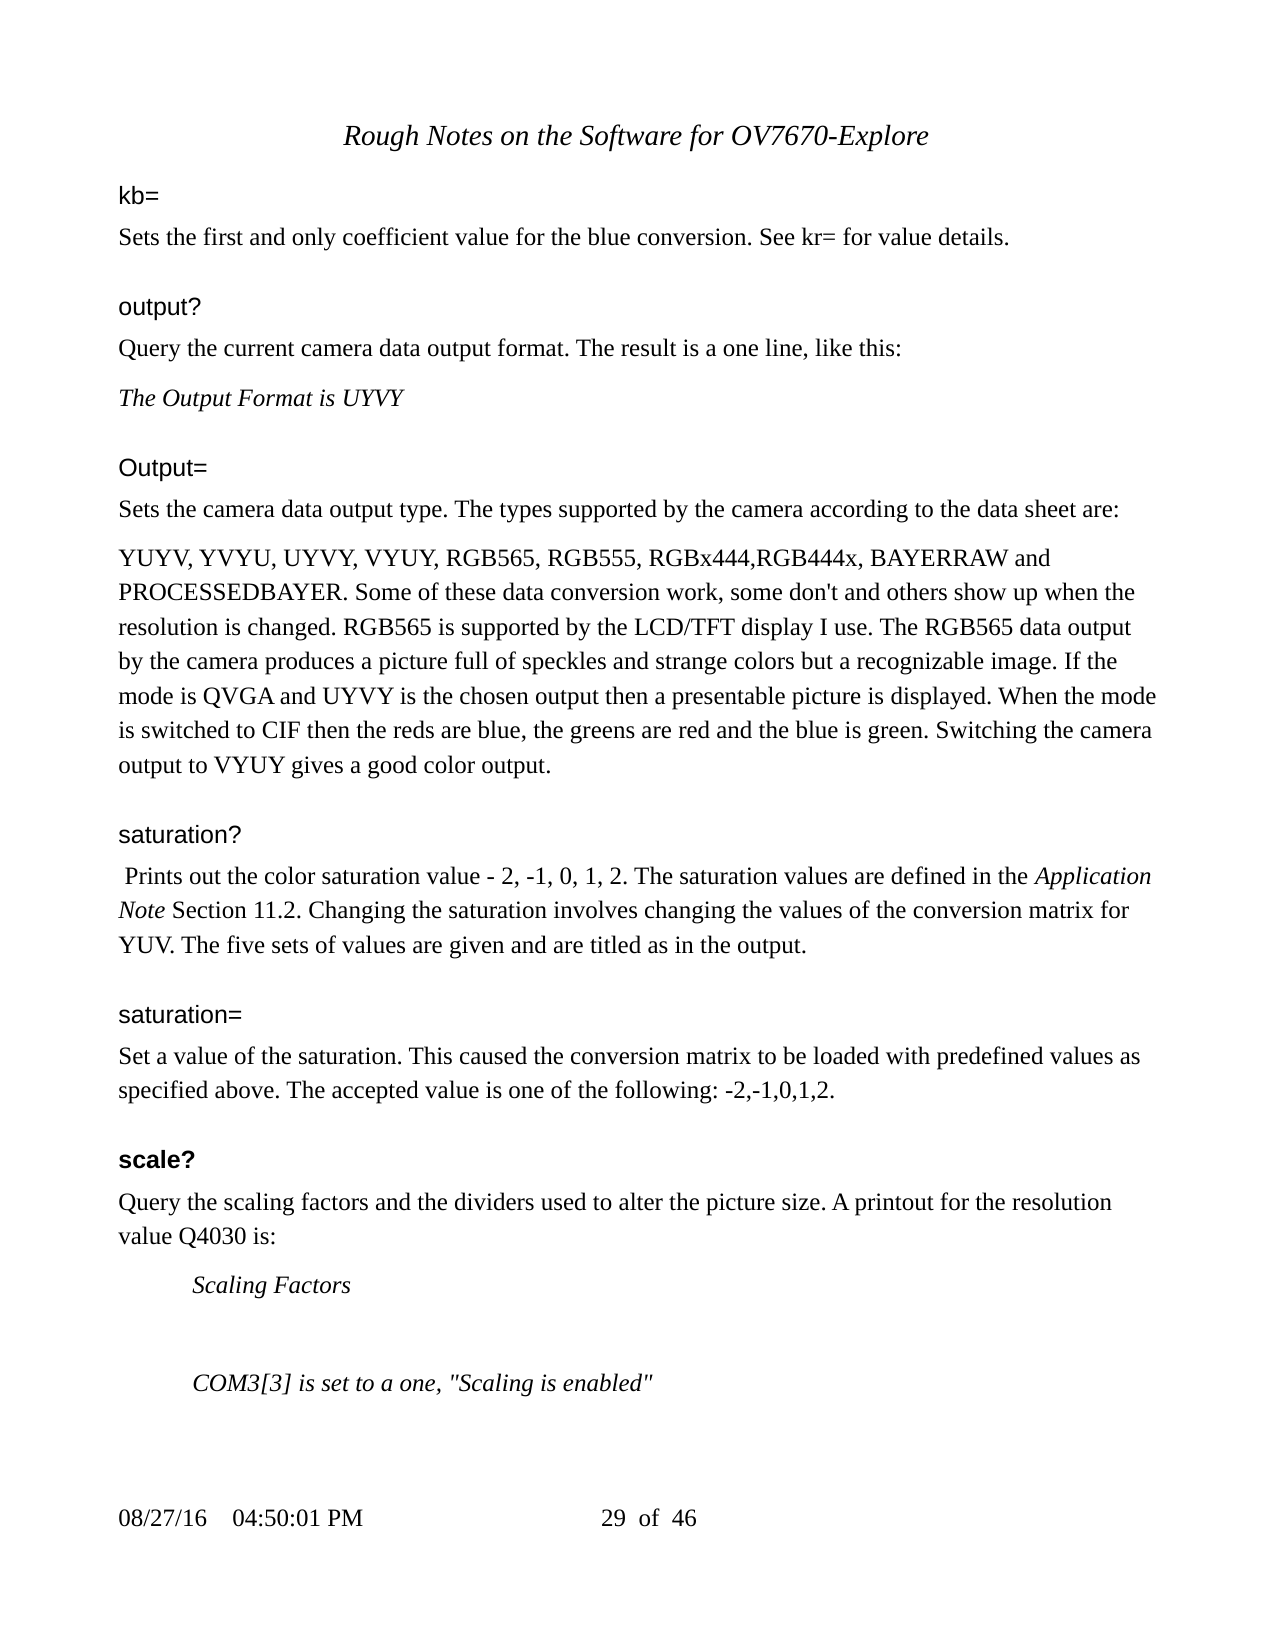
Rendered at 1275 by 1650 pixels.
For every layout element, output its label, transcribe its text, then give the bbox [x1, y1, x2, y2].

subtitle Output= [118, 452, 1157, 481]
text The Output Format is UYVY [118, 383, 1157, 411]
subtitle output? [118, 292, 1157, 321]
text COM3[3] is set to a one, "Scaling is enabled" [192, 1368, 1157, 1397]
subtitle saturation? [118, 819, 1157, 848]
text Sets the first and only coefficient value for the blue conversion. See kr= for value details. [118, 222, 1157, 251]
subtitle kb= [118, 181, 1157, 210]
subtitle scale? [118, 1145, 1157, 1174]
text Query the current camera data output format. The result is a one line, like this: [118, 333, 1157, 362]
text Scaling Factors [192, 1270, 1157, 1299]
subtitle saturation= [118, 1000, 1157, 1028]
text Query the scaling factors and the dividers used to alter the picture size. A printout for the resolution value Q4030 is: [118, 1187, 1157, 1250]
text Set a value of the saturation. This caused the conversion matrix to be loaded with predefined values as specified above. The accepted value is one of the following: -2,-1,0,1,2. [118, 1041, 1157, 1104]
text YUYV, YVYU, UYVY, VYUY, RGB565, RGB555, RGBx444,RGB444x, BAYERRAW and PROCESSEDBAYER. Some of these data conversion work, some don't and others show up when the resolution is changed. RGB565 is supported by the LCD/TFT display I use. The RGB565 data output by the camera produces a picture full of speckles and strange colors but a recognizable image. If the mode is QVGA and UYVY is the chosen output then a presentable picture is displayed. When the mode is switched to CIF then the reds are blue, the greens are red and the blue is green. Switching the camera output to VYUY gives a good color output. [118, 543, 1157, 778]
text Sets the camera data output type. The types supported by the camera according to the data sheet are: [118, 494, 1157, 522]
text Prints out the color saturation value - 2, -1, 0, 1, 2. The saturation values are defined in the Application Note Section 11.2. Changing the saturation involves changing the values of the conversion matrix for YUV. The five sets of values are given and are titled as in the output. [118, 861, 1157, 958]
